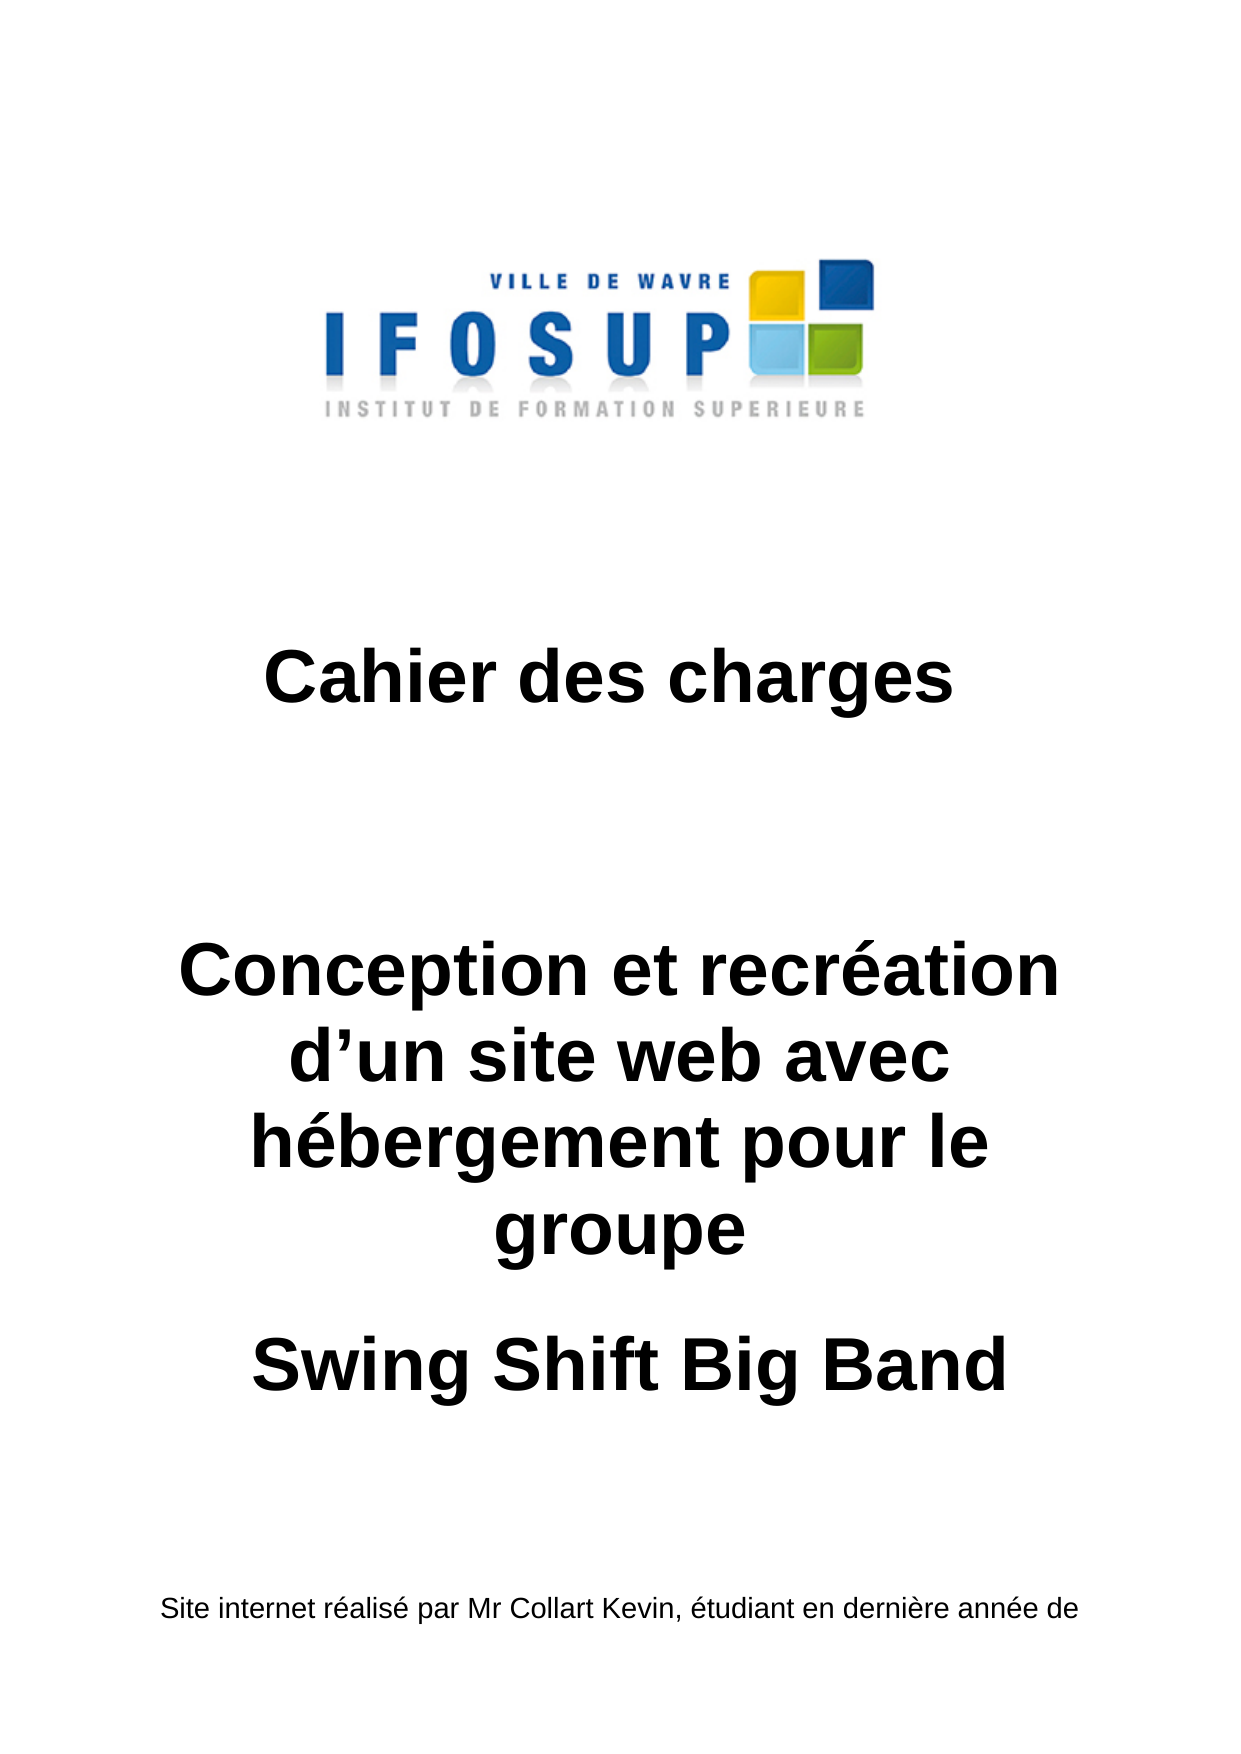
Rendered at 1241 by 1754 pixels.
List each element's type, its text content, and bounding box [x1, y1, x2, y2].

title Swing Shift Big Band [118, 1320, 1122, 1406]
text Site internet réalisé par Mr Collart Kevin, étudiant en dernière année de [118, 1591, 1122, 1625]
title Conception et recréation d’un site web avec hébergement pour le groupe [118, 925, 1122, 1270]
picture [319, 196, 882, 478]
title Cahier des charges [118, 632, 1122, 719]
